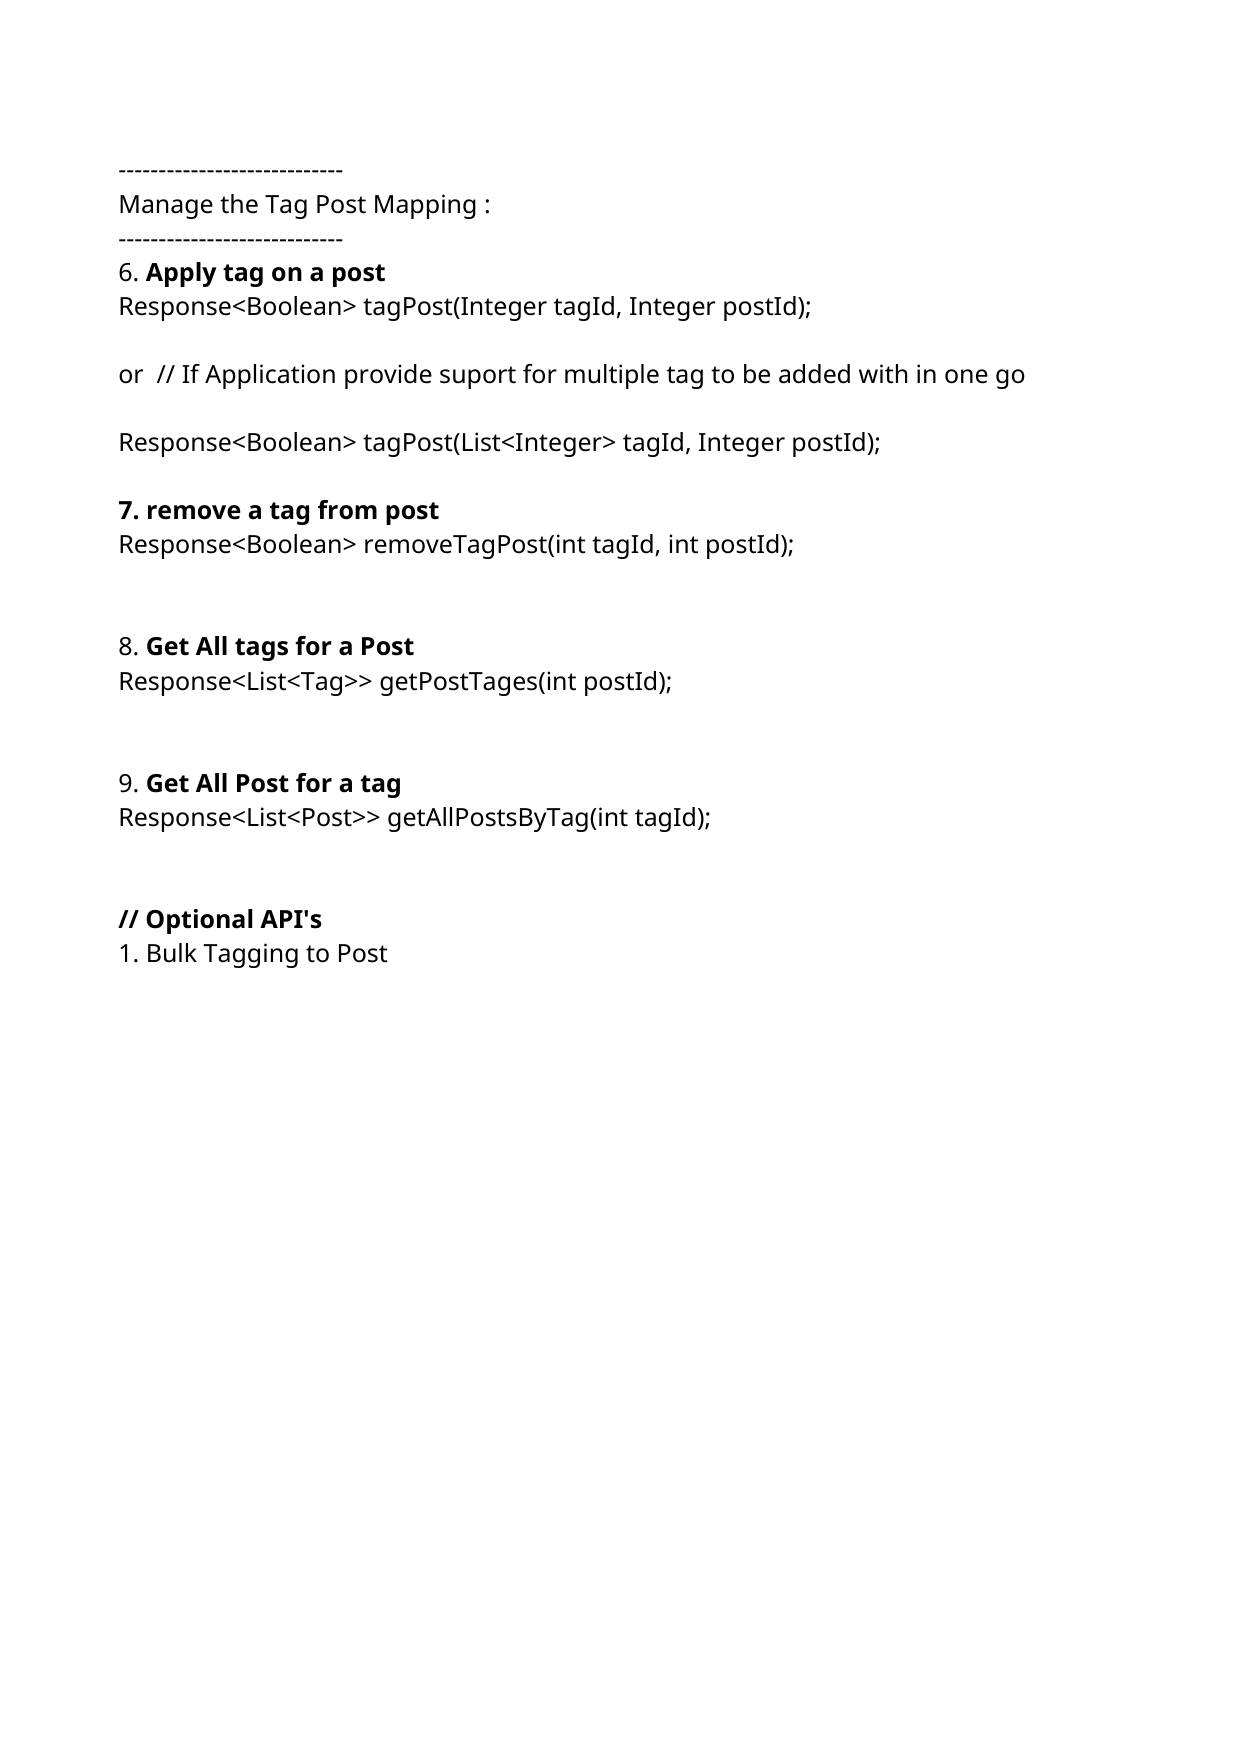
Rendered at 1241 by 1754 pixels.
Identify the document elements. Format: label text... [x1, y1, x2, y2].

text Manage the Tag Post Mapping : [118, 186, 1122, 220]
text ---------------------------- [118, 152, 1122, 186]
text 9. Get All Post for a tag [118, 765, 1122, 799]
text 8. Get All tags for a Post [118, 629, 1122, 663]
text Response<Boolean> tagPost(List<Integer> tagId, Integer postId); [118, 425, 1122, 459]
text or // If Application provide suport for multiple tag to be added with in one go [118, 357, 1122, 391]
text ---------------------------- [118, 220, 1122, 254]
text Response<Boolean> tagPost(Integer tagId, Integer postId); [118, 288, 1122, 322]
text Response<List<Tag>> getPostTages(int postId); [118, 663, 1122, 697]
text // Optional API's [118, 902, 1122, 936]
text 7. remove a tag from post [118, 493, 1122, 527]
text Response<Boolean> removeTagPost(int tagId, int postId); [118, 527, 1122, 561]
text Response<List<Post>> getAllPostsByTag(int tagId); [118, 799, 1122, 833]
text 6. Apply tag on a post [118, 254, 1122, 288]
text 1. Bulk Tagging to Post [118, 936, 1122, 970]
